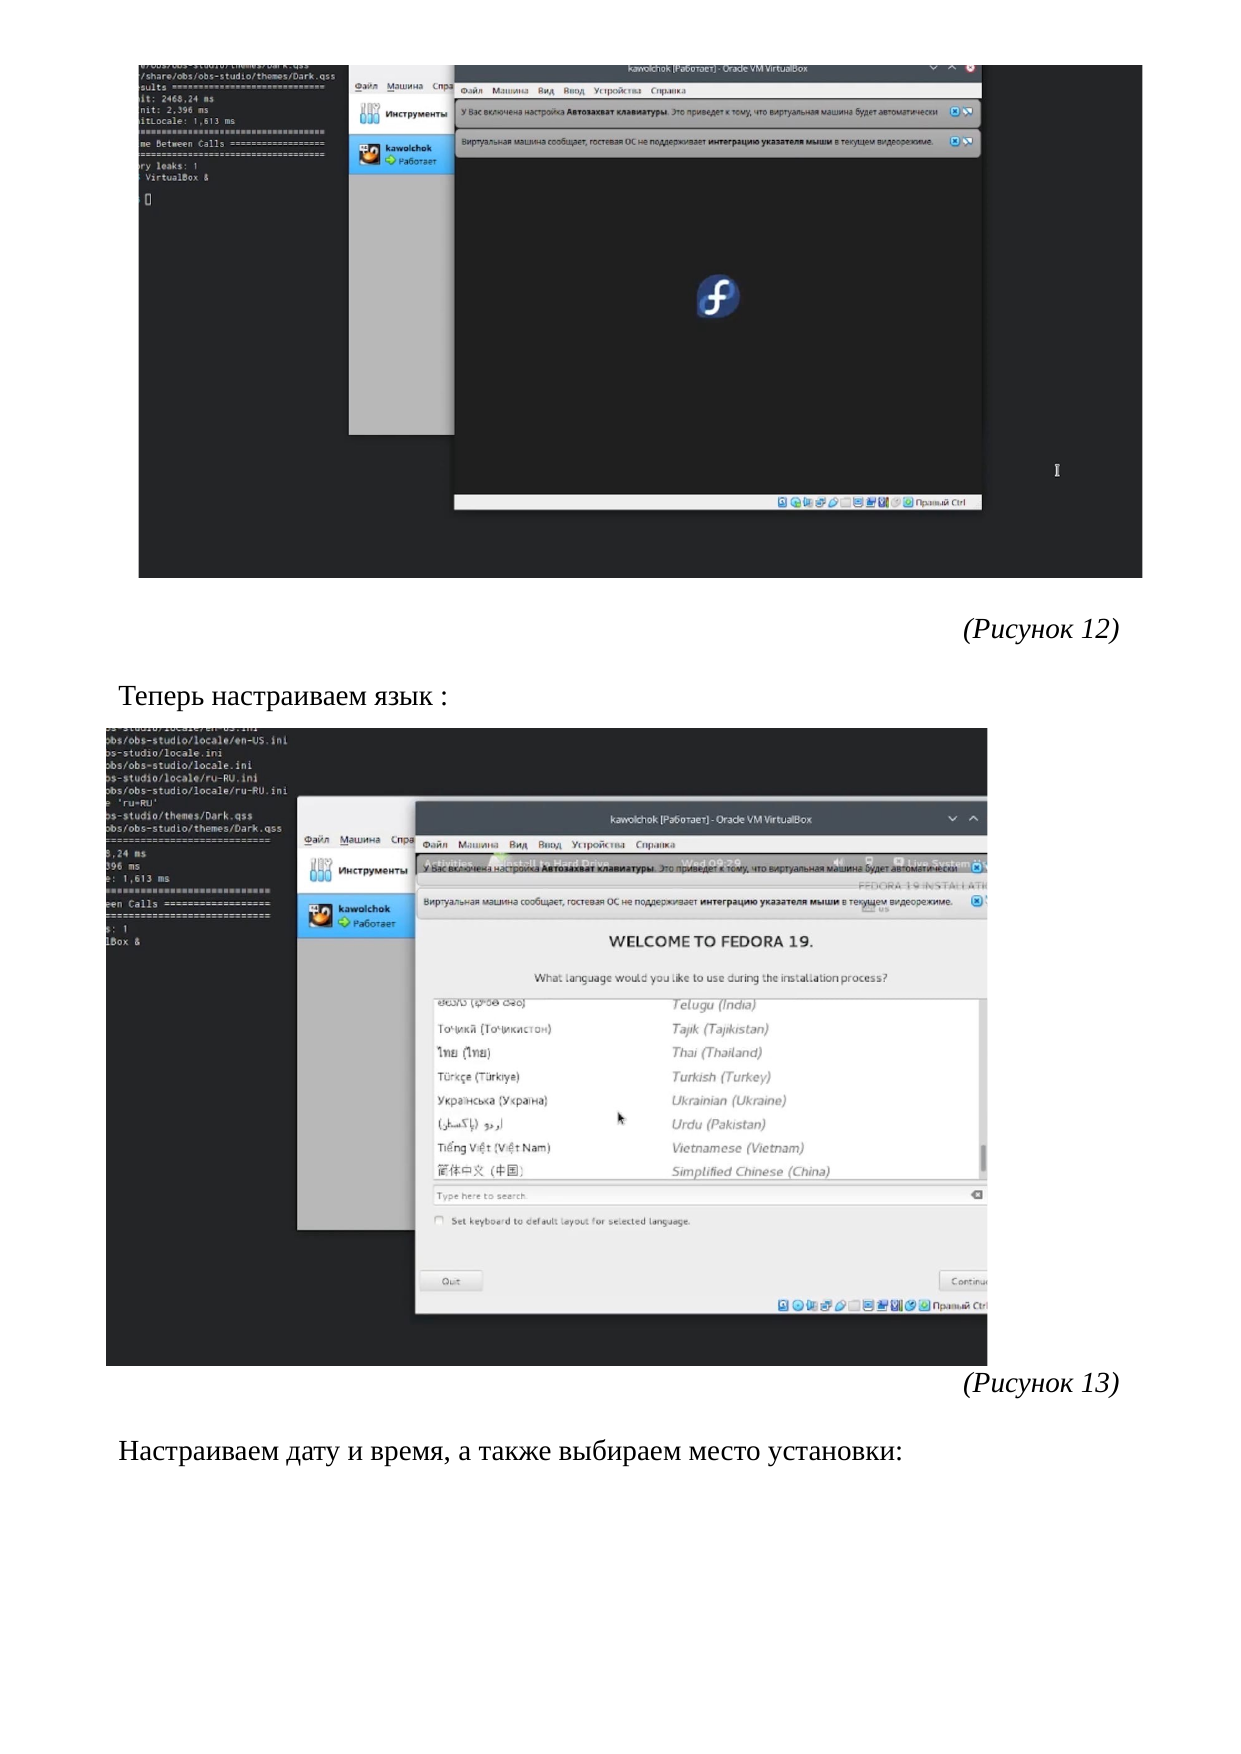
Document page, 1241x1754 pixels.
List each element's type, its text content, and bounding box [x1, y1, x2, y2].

text (Рисунок 12) [118, 611, 1122, 645]
text (Рисунок 13) [118, 1003, 1122, 1399]
text Настраиваем дату и время, а также выбираем место установки: [118, 1433, 1122, 1466]
picture [138, 65, 1143, 578]
text Теперь настраиваем язык : [118, 678, 1122, 712]
picture [106, 728, 988, 1366]
